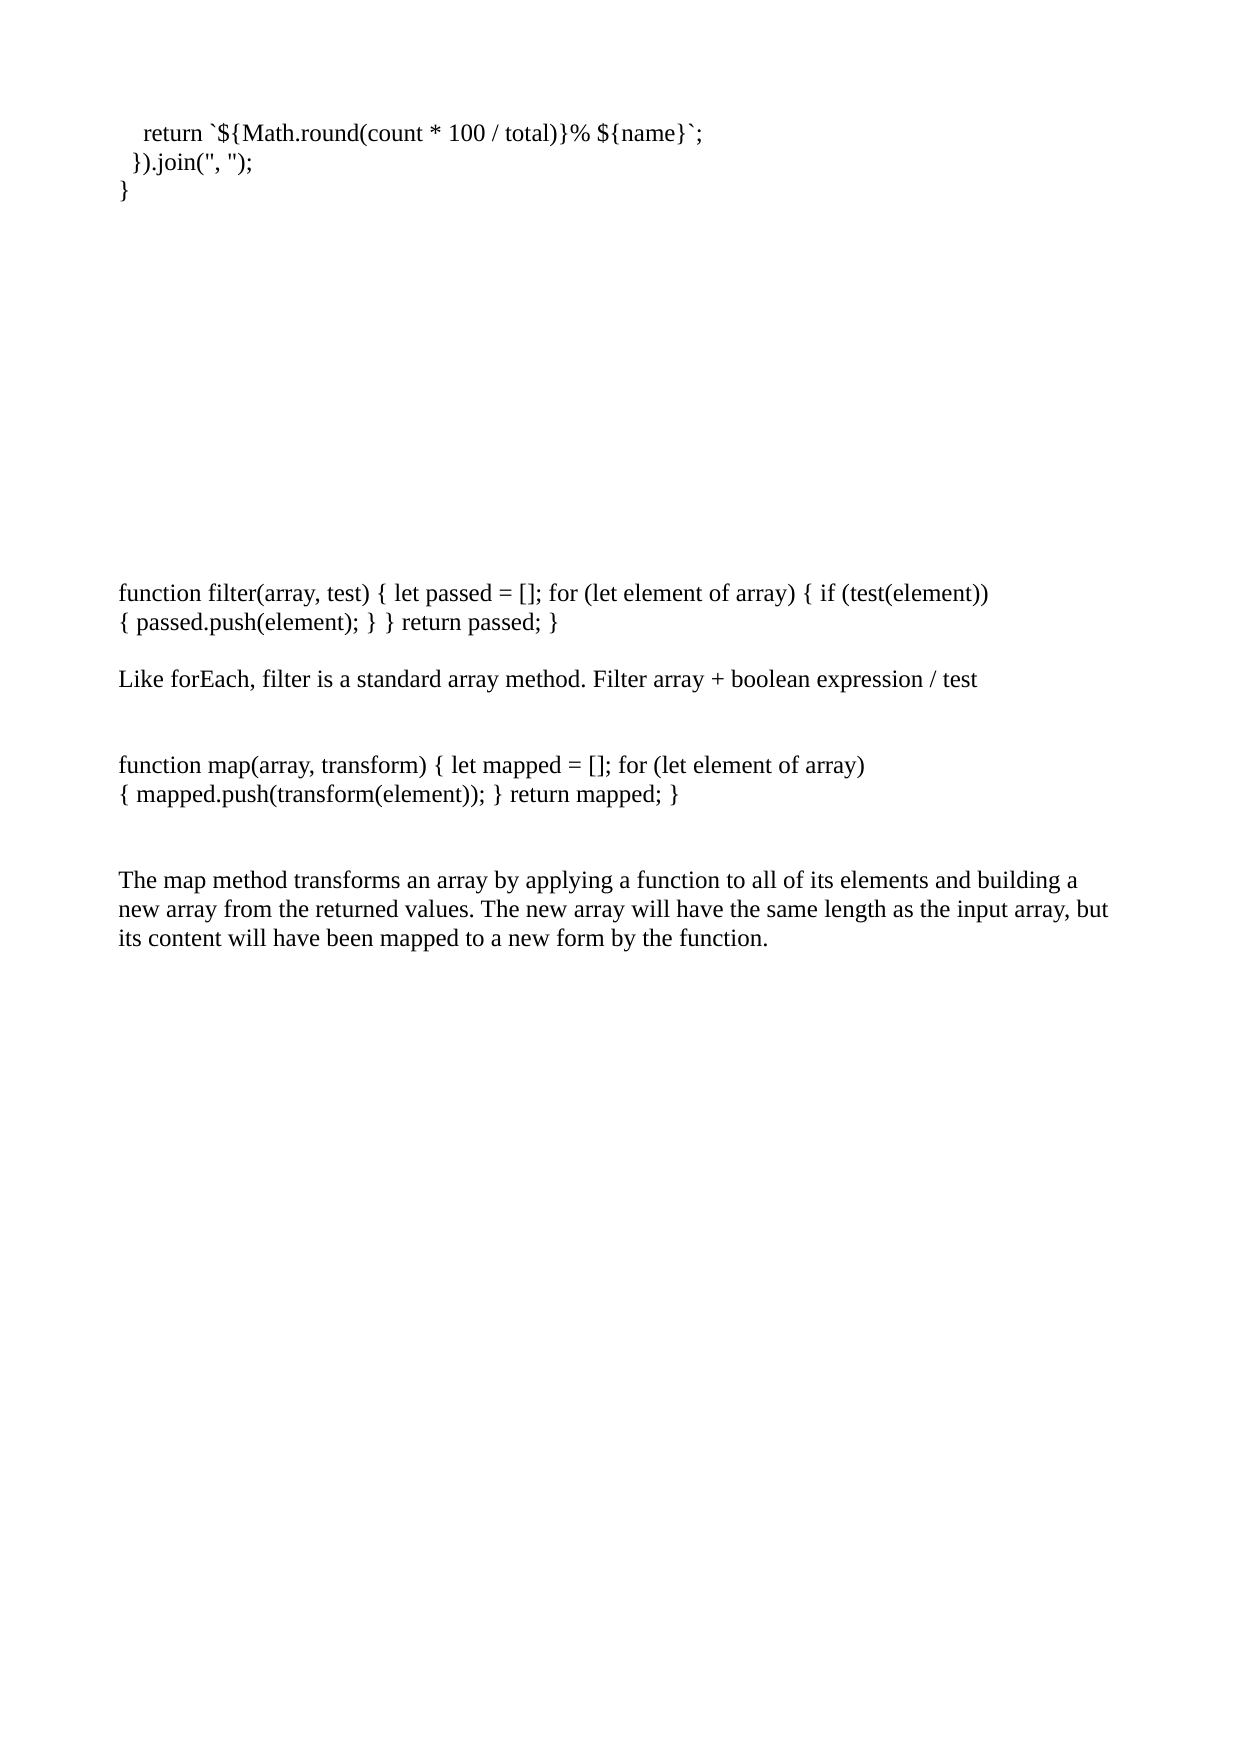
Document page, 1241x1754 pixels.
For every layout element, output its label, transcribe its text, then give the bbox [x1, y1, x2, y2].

text } [118, 176, 1122, 204]
text function filter(array, test) { let passed = []; for (let element of array) { if (test(element)) { passed.push(element); } } return passed; } [118, 578, 1122, 636]
text function map(array, transform) { let mapped = []; for (let element of array) { mapped.push(transform(element)); } return mapped; } [118, 751, 1122, 808]
text return `${Math.round(count * 100 / total)}% ${name}`; [118, 118, 1122, 147]
text }).join(", "); [118, 147, 1122, 176]
text The map method transforms an array by applying a function to all of its elements and building a new array from the returned values. The new array will have the same length as the input array, but its content will have been mapped to a new form by the function. [118, 866, 1122, 952]
text Like forEach, filter is a standard array method. Filter array + boolean expression / test [118, 664, 1122, 693]
